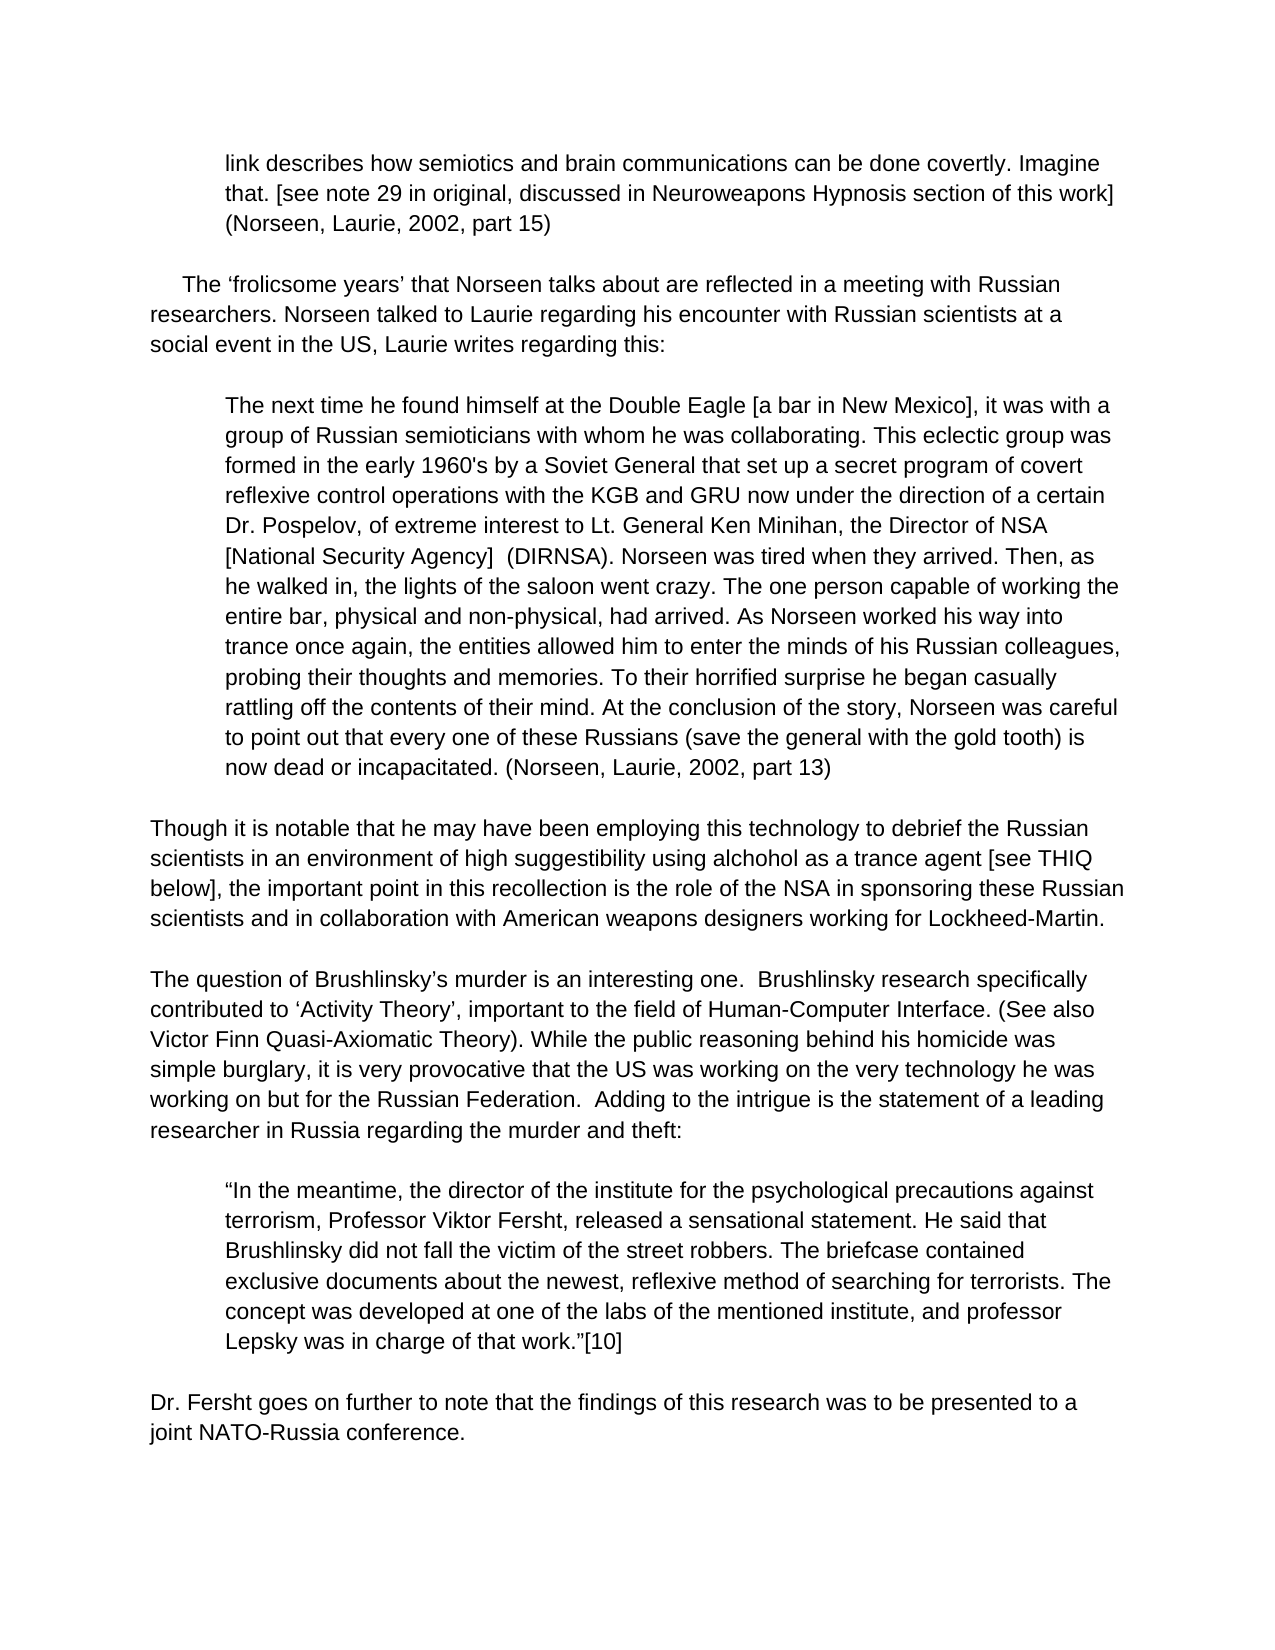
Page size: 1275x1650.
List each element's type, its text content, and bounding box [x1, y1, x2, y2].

text The ‘frolicsome years’ that Norseen talks about are reflected in a meeting with Russian researchers. Norseen talked to Laurie regarding his encounter with Russian scientists at a social event in the US, Laurie writes regarding this: [150, 271, 1125, 358]
text link describes how semiotics and brain communications can be done covertly. Imagine that. [see note 29 in original, discussed in Neuroweapons Hypnosis section of this work] (Norseen, Laurie, 2002, part 15) [225, 150, 1125, 267]
text Dr. Fersht goes on further to note that the findings of this research was to be presented to a joint NATO-Russia conference. [150, 1388, 1125, 1445]
text “In the meantime, the director of the institute for the psychological precautions against terrorism, Professor Viktor Fersht, released a sensational statement. He said that Brushlinsky did not fall the victim of the street robbers. The briefcase contained exclusive documents about the newest, reflexive method of searching for terrorists. The concept was developed at one of the labs of the mentioned institute, and professor Lepsky was in charge of that work.”[10] [225, 1177, 1125, 1385]
text Though it is notable that he may have been employing this technology to debrief the Russian scientists in an environment of high suggestibility using alchohol as a trance agent [see THIQ below], the important point in this recollection is the role of the NSA in sponsoring these Russian scientists and in collaboration with American weapons designers working for Lockheed-Martin. [150, 814, 1125, 932]
text The question of Brushlinsky’s murder is an interesting one. Brushlinsky research specifically contributed to ‘Activity Theory’, important to the field of Human-Computer Interface. (See also Victor Finn Quasi-Axiomatic Theory). While the public reasoning behind his homicide was simple burglary, it is very provocative that the US was working on the very technology he was working on but for the Russian Federation. Adding to the intrigue is the statement of a leading researcher in Russia regarding the murder and theft: [150, 966, 1125, 1143]
text The next time he found himself at the Double Eagle [a bar in New Mexico], it was with a group of Russian semioticians with whom he was collaborating. This eclectic group was formed in the early 1960's by a Soviet General that set up a secret program of covert reflexive control operations with the KGB and GRU now under the direction of a certain Dr. Pospelov, of extreme interest to Lt. General Ken Minihan, the Director of NSA [National Security Agency] (DIRNSA). Norseen was tired when they arrived. Then, as he walked in, the lights of the saloon went crazy. The one person capable of working the entire bar, physical and non-physical, had arrived. As Norseen worked his way into trance once again, the entities allowed him to enter the minds of his Russian colleagues, probing their thoughts and memories. To their horrified surprise he began casually rattling off the contents of their mind. At the conclusion of the story, Norseen was careful to point out that every one of these Russians (save the general with the gold tooth) is now dead or incapacitated. (Norseen, Laurie, 2002, part 13) [225, 392, 1125, 811]
